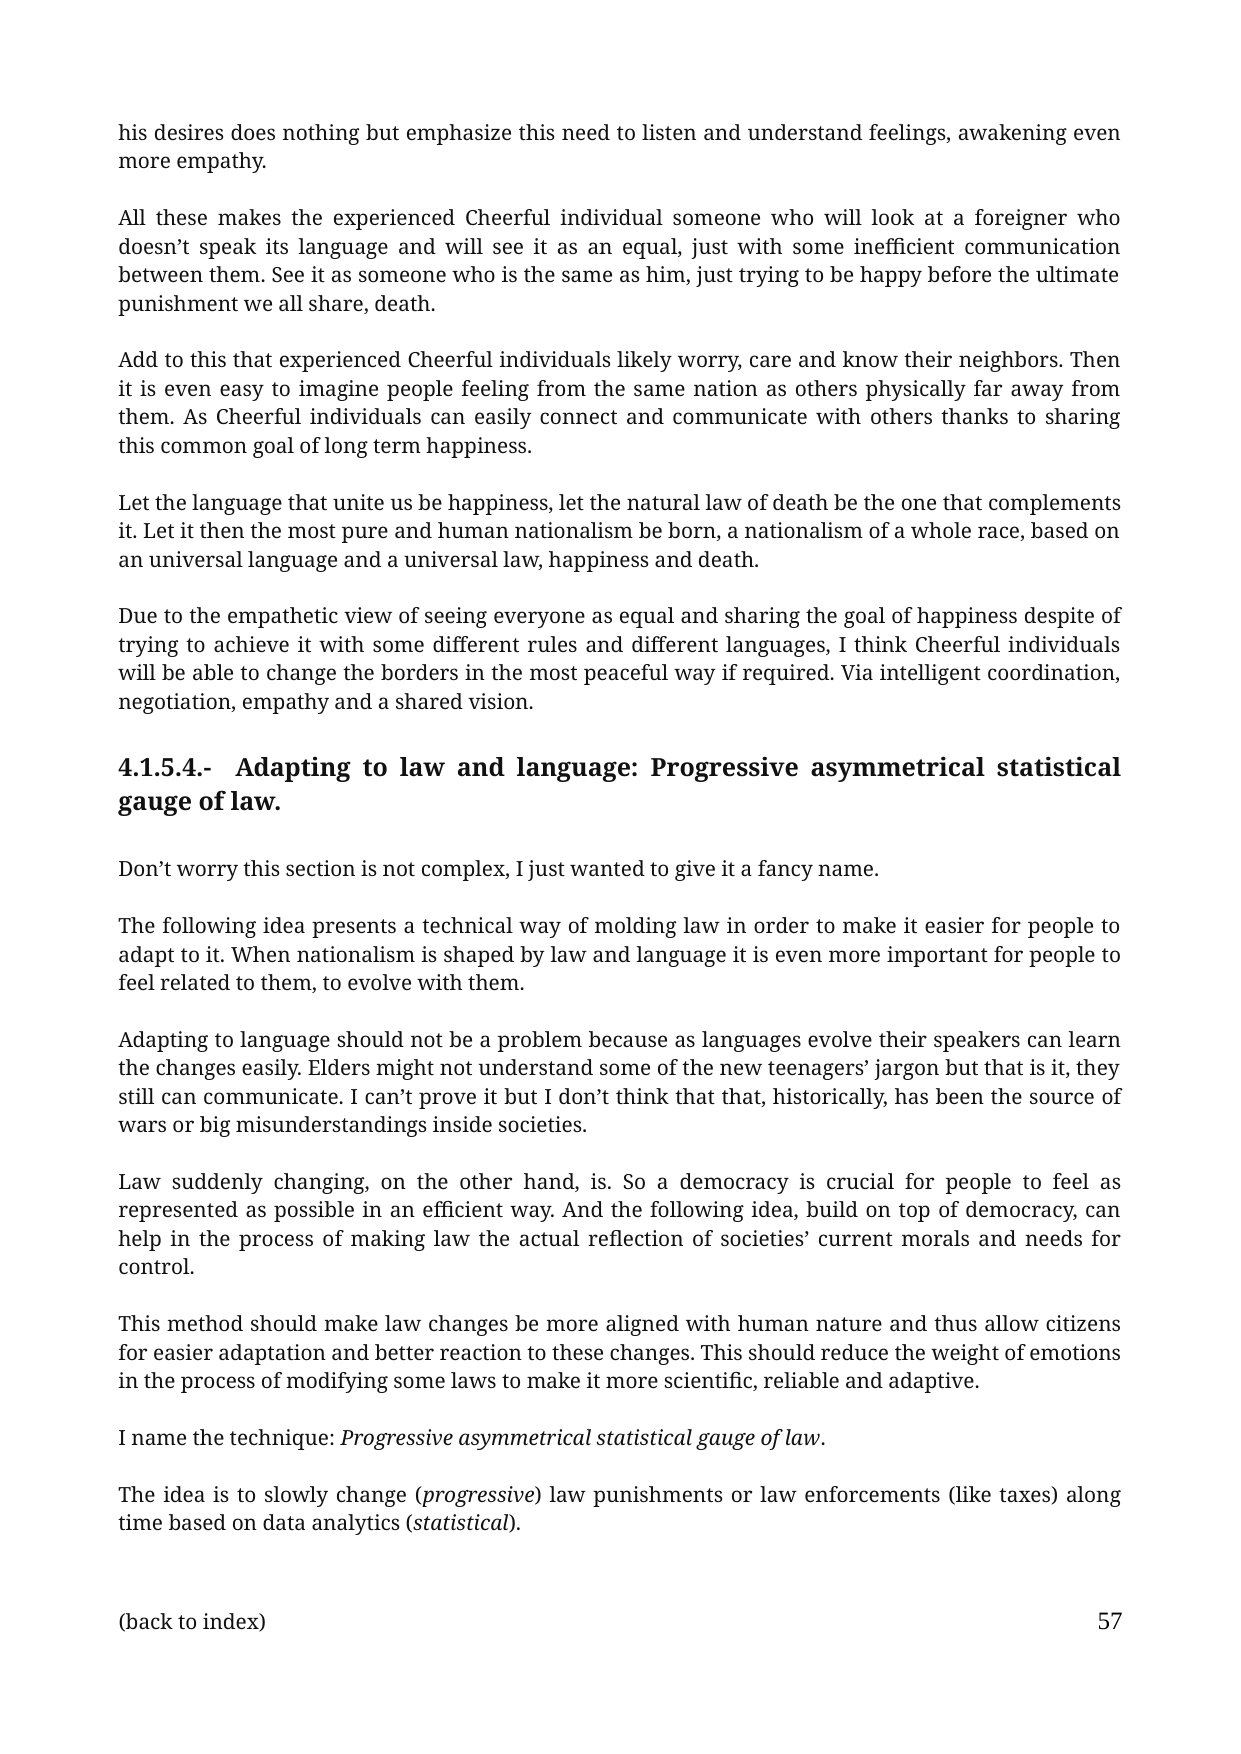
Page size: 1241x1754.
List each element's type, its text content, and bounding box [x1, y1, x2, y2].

text his desires does nothing but emphasize this need to listen and understand feelings, awakening even more empathy. [118, 118, 1122, 175]
text Let the language that unite us be happiness, let the natural law of death be the one that complements it. Let it then the most pure and human nationalism be born, a nationalism of a whole race, based on an universal language and a universal law, happiness and death. [118, 488, 1122, 573]
text All these makes the experienced Cheerful individual someone who will look at a foreigner who doesn’t speak its language and will see it as an equal, just with some inefficient communication between them. See it as someone who is the same as him, just trying to be happy before the ultimate punishment we all share, death. [118, 203, 1122, 317]
text 4.1.5.4.- Adapting to law and language: Progressive asymmetrical statistical gauge of law. [118, 749, 1122, 817]
text Don’t worry this section is not complex, I just wanted to give it a fancy name. [118, 854, 1122, 883]
text Add to this that experienced Cheerful individuals likely worry, care and know their neighbors. Then it is even easy to imagine people feeling from the same nation as others physically far away from them. As Cheerful individuals can easily connect and communicate with others thanks to sharing this common goal of long term happiness. [118, 346, 1122, 459]
text The following idea presents a technical way of molding law in order to make it easier for people to adapt to it. When nationalism is shaped by law and language it is even more important for people to feel related to them, to evolve with them. [118, 911, 1122, 997]
text The idea is to slowly change (progressive) law punishments or law enforcements (like taxes) along time based on data analytics (statistical). [118, 1480, 1122, 1537]
text Adapting to language should not be a problem because as languages evolve their speakers can learn the changes easily. Elders might not understand some of the new teenagers’ jargon but that is it, they still can communicate. I can’t prove it but I don’t think that that, historically, has been the source of wars or big misunderstandings inside societies. [118, 1025, 1122, 1139]
text This method should make law changes be more aligned with human nature and thus allow citizens for easier adaptation and better reaction to these changes. This should reduce the weight of emotions in the process of modifying some laws to make it more scientific, reliable and adaptive. [118, 1309, 1122, 1395]
text Law suddenly changing, on the other hand, is. So a democracy is crucial for people to feel as represented as possible in an efficient way. And the following idea, build on top of democracy, can help in the process of making law the actual reflection of societies’ current morals and needs for control. [118, 1167, 1122, 1281]
text I name the technique: Progressive asymmetrical statistical gauge of law. [118, 1423, 1122, 1452]
text Due to the empathetic view of seeing everyone as equal and sharing the goal of happiness despite of trying to achieve it with some different rules and different languages, I think Cheerful individuals will be able to change the borders in the most peaceful way if required. Via intelligent coordination, negotiation, empathy and a shared vision. [118, 602, 1122, 715]
